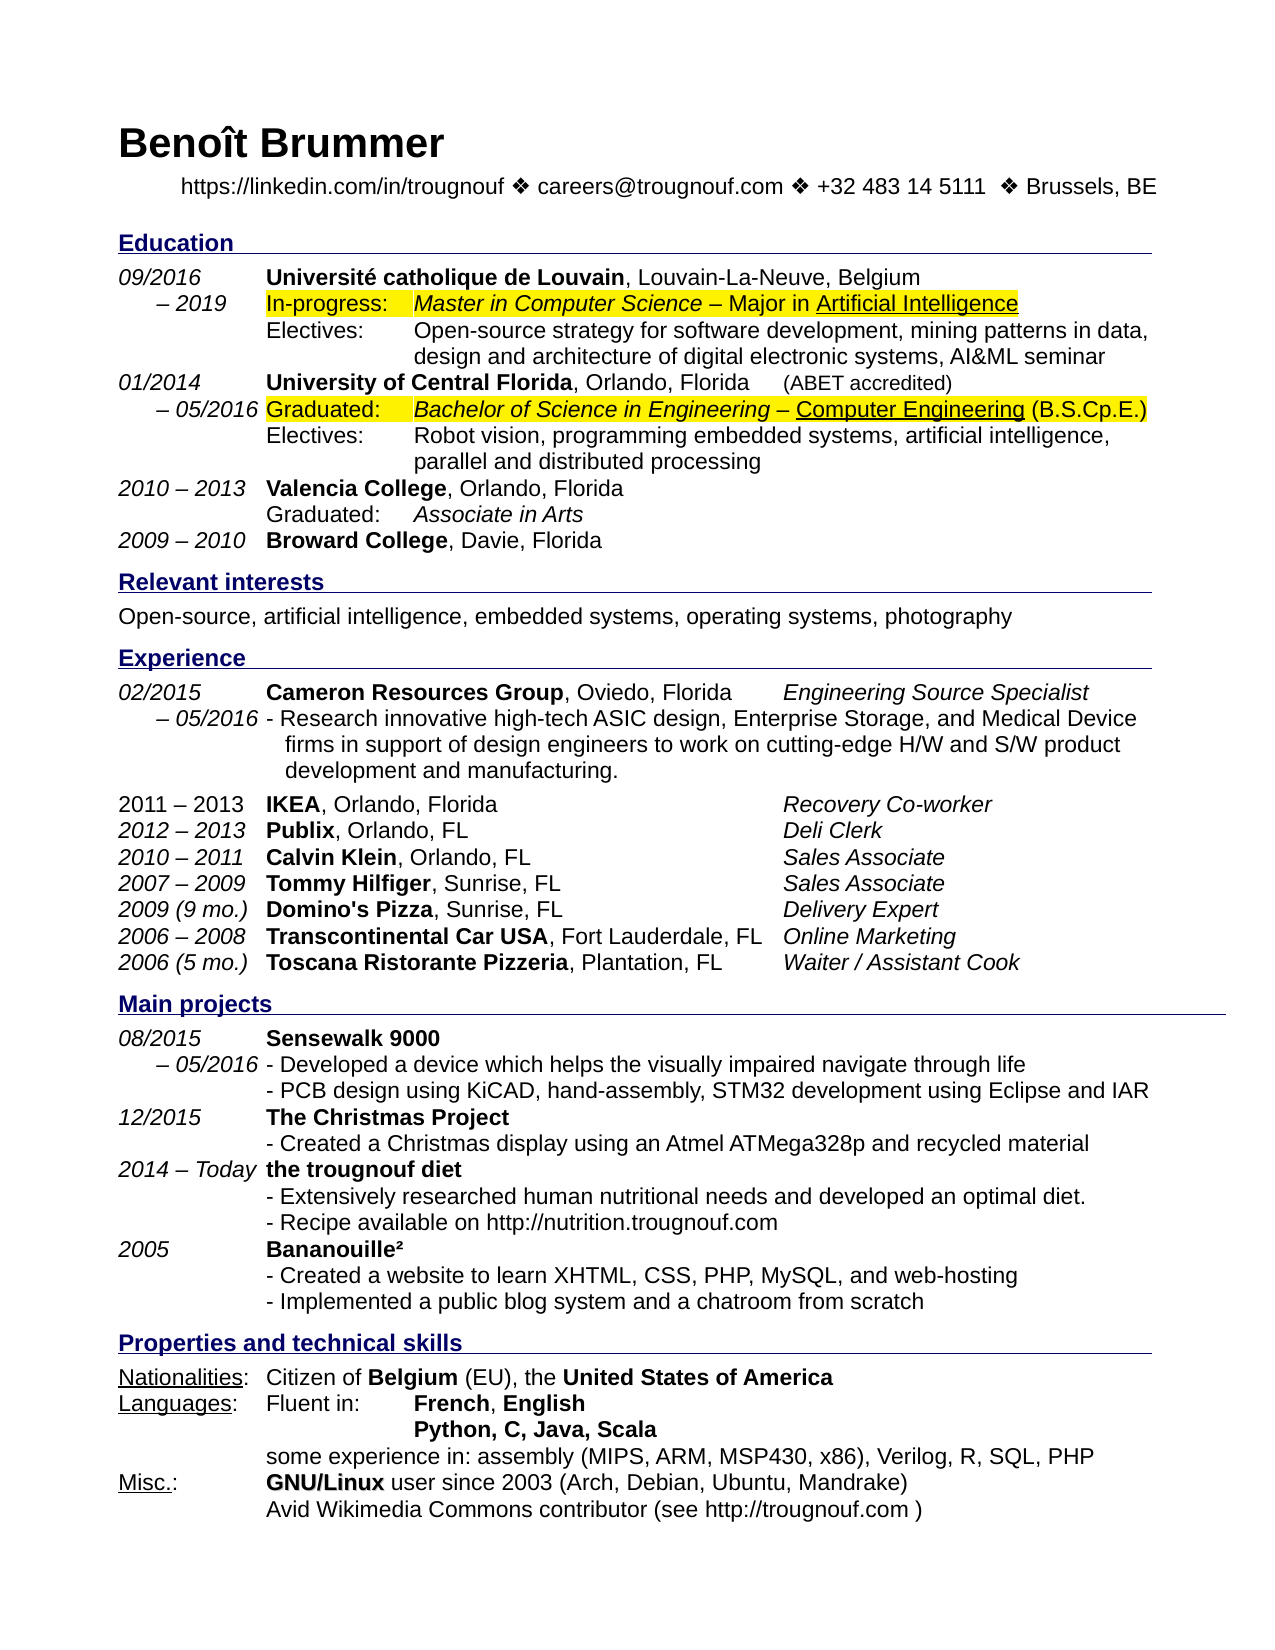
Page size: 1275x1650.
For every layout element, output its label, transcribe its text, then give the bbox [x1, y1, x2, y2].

text 2010 – 2013 Valencia College, Orlando, Florida Graduated: Associate in Arts [118, 475, 1157, 527]
text Nationalities: Citizen of Belgium (EU), the United States of America [118, 1364, 1157, 1390]
text - PCB design using KiCAD, hand-assembly, STM32 development using Eclipse and IAR [118, 1077, 1157, 1104]
text 2007 – 2009 Tommy Hilfiger, Sunrise, FL Sales Associate [118, 870, 1157, 896]
text 02/2015 Cameron Resources Group, Oviedo, Florida Engineering Source Specialist [118, 678, 1157, 705]
text 2009 (9 mo.) Domino's Pizza, Sunrise, FL Delivery Expert [118, 896, 1157, 923]
text 2014 – Today the trougnouf diet - Extensively researched human nutritional needs and developed an optimal diet. - Recipe available on http://nutrition.trougnouf.com [118, 1156, 1157, 1236]
text Education [118, 229, 1157, 257]
text Languages: Fluent in: French, English [118, 1390, 1157, 1416]
text 2010 – 2011 Calvin Klein, Orlando, FL Sales Associate [118, 844, 1157, 870]
text 2012 – 2013 Publix, Orlando, FL Deli Clerk [118, 817, 1157, 844]
text Properties and technical skills [118, 1329, 1157, 1357]
text Misc.: GNU/Linux user since 2003 (Arch, Debian, Ubuntu, Mandrake) [118, 1469, 1157, 1496]
text – 05/2016 - Developed a device which helps the visually impaired navigate through life [118, 1051, 1157, 1077]
text 2011 – 2013 IKEA, Orlando, Florida Recovery Co-worker [118, 791, 1157, 817]
text Open-source, artificial intelligence, embedded systems, operating systems, photography [118, 596, 1157, 629]
text 2006 – 2008 Transcontinental Car USA, Fort Lauderdale, FL Online Marketing [118, 923, 1157, 949]
text some experience in: assembly (MIPS, ARM, MSP430, x86), Verilog, R, SQL, PHP [118, 1443, 1157, 1469]
text 2006 (5 mo.) Toscana Ristorante Pizzeria, Plantation, FL Waiter / Assistant Cook [118, 949, 1157, 976]
text Electives: Open-source strategy for software development, mining patterns in data, design and architecture of digital electronic systems, AI&ML seminar [118, 317, 1157, 369]
text 2009 – 2010 Broward College, Davie, Florida [118, 527, 1157, 554]
text – 2019 In-progress: Master in Computer Science – Major in Artificial Intelligence [118, 290, 1157, 317]
text Python, C, Java, Scala [118, 1416, 1157, 1443]
text – 05/2016 - Research innovative high-tech ASIC design, Enterprise Storage, and Medical Device firms in support of design engineers to work on cutting-edge H/W and S/W product development and manufacturing. [118, 705, 1157, 791]
text 12/2015 The Christmas Project - Created a Christmas display using an Atmel ATMega328p and recycled material [118, 1104, 1157, 1156]
text Relevant interests [118, 568, 1157, 596]
text 08/2015 Sensewalk 9000 [118, 1025, 1157, 1051]
text 01/2014 University of Central Florida, Orlando, Florida (ABET accredited) – 05/2016 Graduated: Bachelor of Science in Engineering – Computer Engineering (B.S.Cp.E.) Electives: Robot vision, programming embedded systems, artificial intelligence, parallel and distributed processing [118, 369, 1157, 475]
text Experience [118, 644, 1157, 671]
text 09/2016 Université catholique de Louvain, Louvain-La-Neuve, Belgium [118, 257, 1157, 290]
text Main projects [118, 990, 1157, 1014]
text Avid Wikimedia Commons contributor (see http://trougnouf.com ) [118, 1496, 1157, 1522]
text 2005 Bananouille² - Created a website to learn XHTML, CSS, PHP, MySQL, and web-hosting - Implemented a public blog system and a chatroom from scratch [118, 1236, 1157, 1314]
